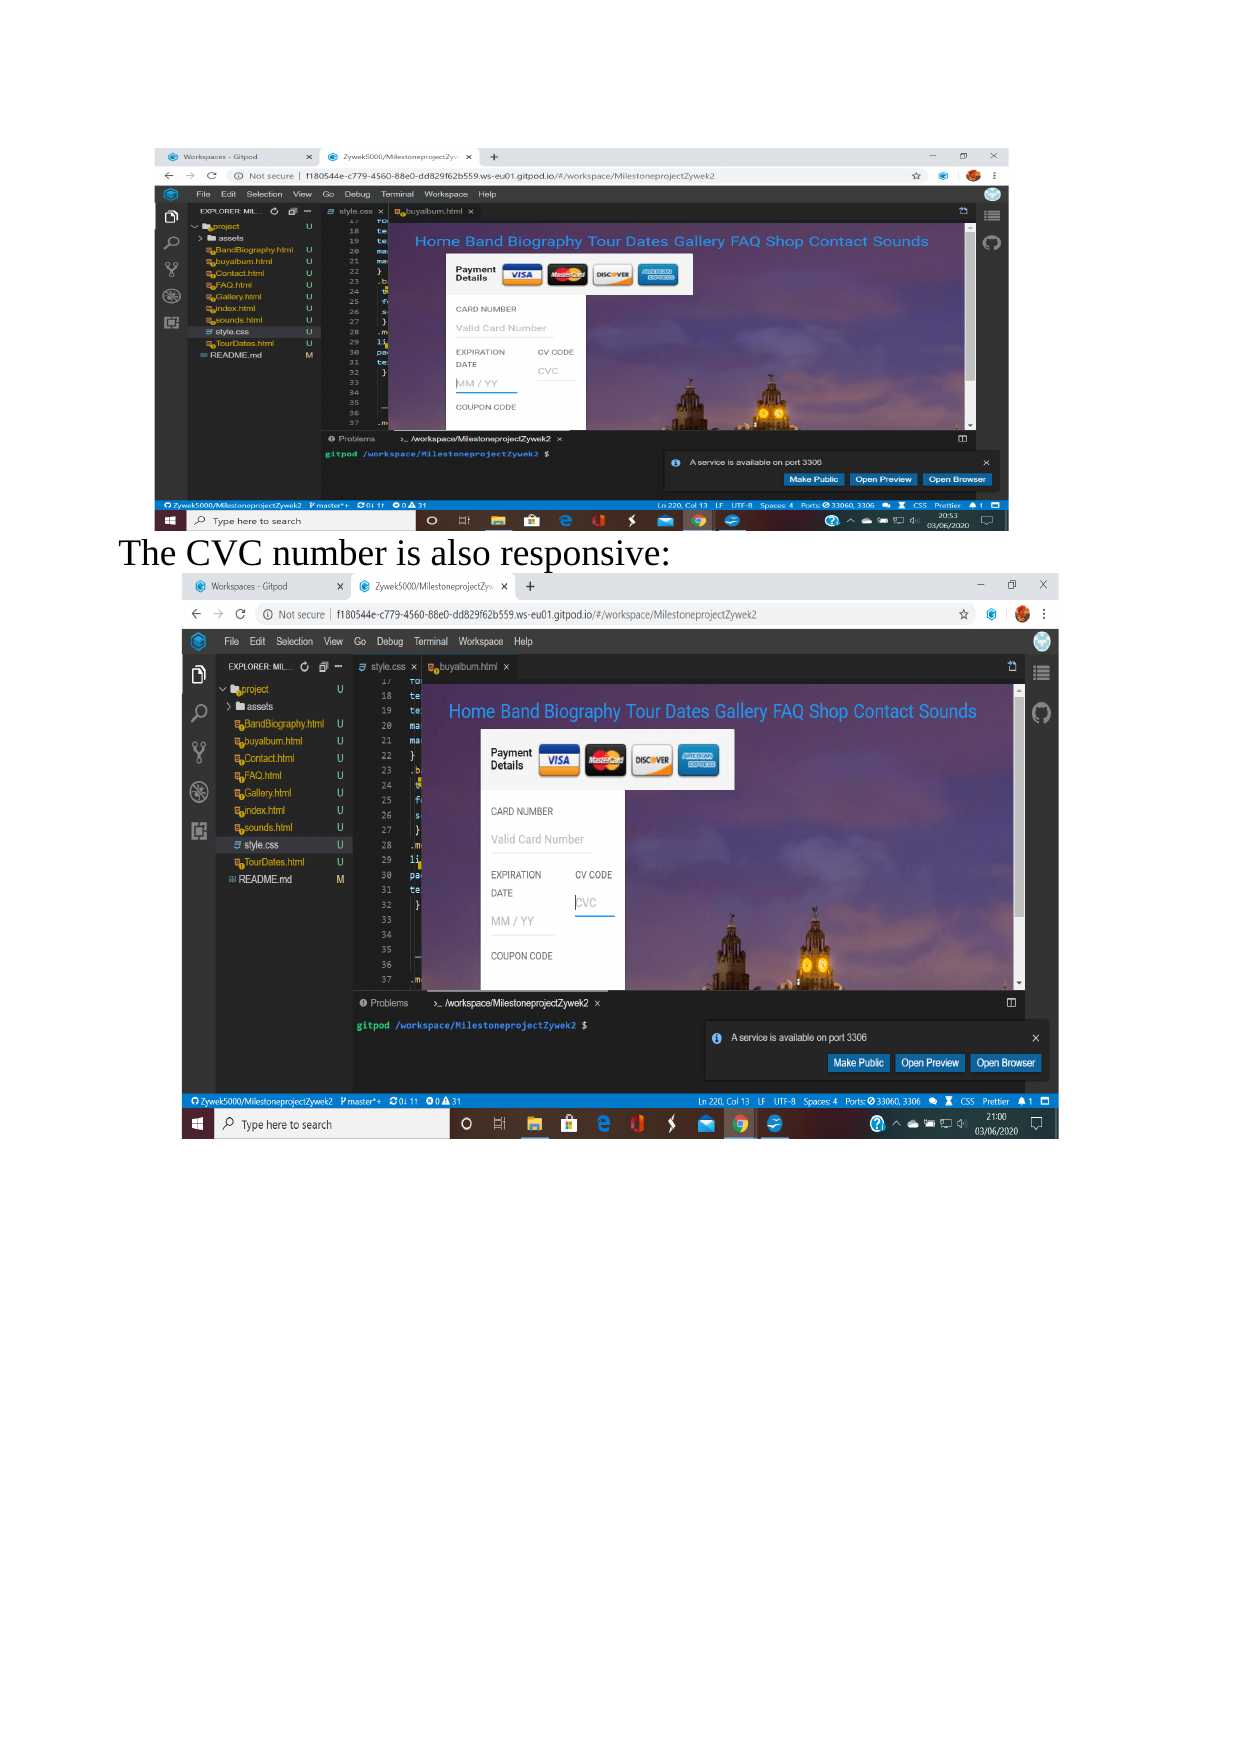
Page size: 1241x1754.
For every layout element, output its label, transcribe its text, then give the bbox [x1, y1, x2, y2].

picture [181, 573, 1059, 1139]
text The CVC number is also responsive: [118, 147, 1122, 574]
picture [154, 148, 1009, 531]
